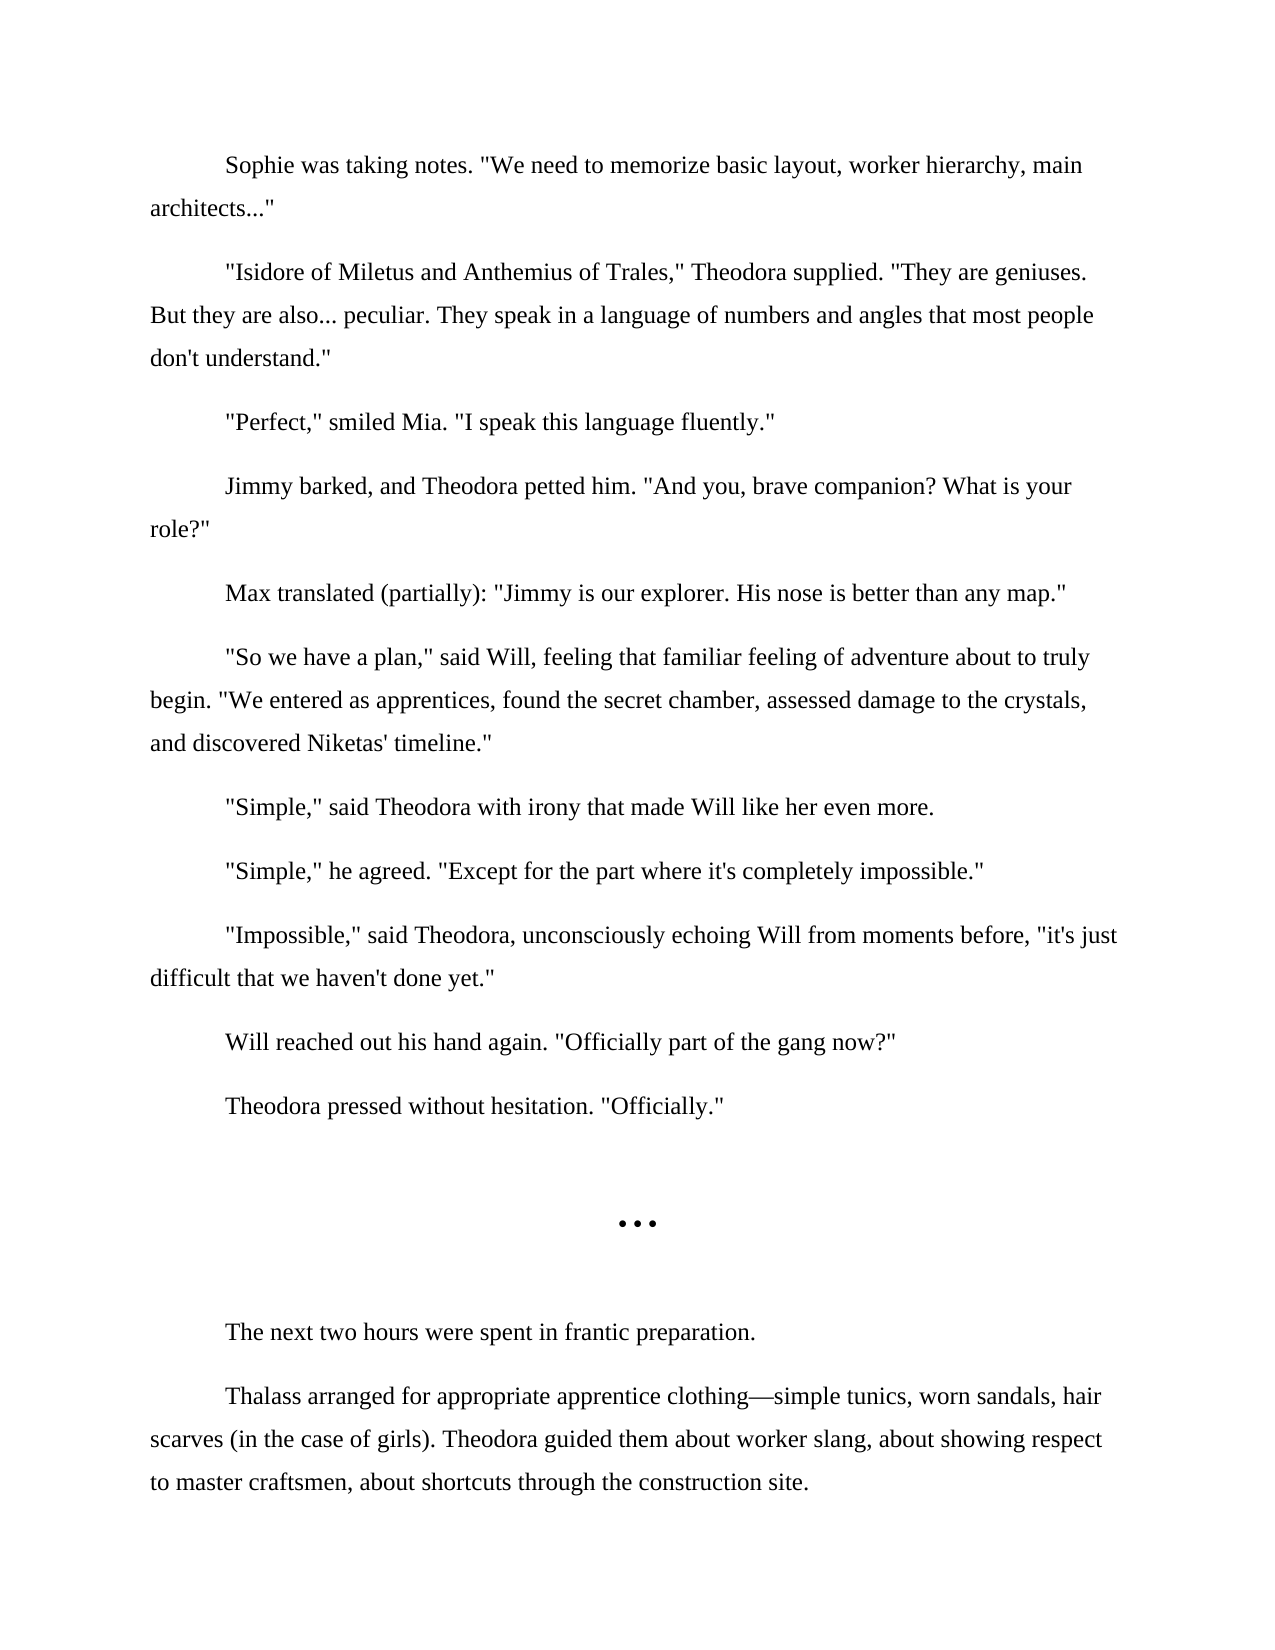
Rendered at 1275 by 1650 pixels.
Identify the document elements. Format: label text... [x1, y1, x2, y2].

text "Simple," said Theodora with irony that made Will like her even more. [150, 792, 1125, 821]
text Sophie was taking notes. "We need to memorize basic layout, worker hierarchy, main architects..." [150, 150, 1125, 222]
text "Perfect," smiled Mia. "I speak this language fluently." [150, 407, 1125, 436]
text Thalass arranged for appropriate apprentice clothing—simple tunics, worn sandals, hair scarves (in the case of girls). Theodora guided them about worker slang, about showing respect to master craftsmen, about shortcuts through the construction site. [150, 1381, 1125, 1496]
text The next two hours were spent in frantic preparation. [150, 1317, 1125, 1346]
text "Simple," he agreed. "Except for the part where it's completely impossible." [150, 856, 1125, 885]
text Jimmy barked, and Theodora petted him. "And you, brave companion? What is your role?" [150, 471, 1125, 543]
text "Impossible," said Theodora, unconsciously echoing Will from moments before, "it's just difficult that we haven't done yet." [150, 920, 1125, 992]
text • • • [150, 1209, 1125, 1238]
text Theodora pressed without hesitation. "Officially." [150, 1091, 1125, 1120]
text "So we have a plan," said Will, feeling that familiar feeling of adventure about to truly begin. "We entered as apprentices, found the secret chamber, assessed damage to the crystals, and discovered Niketas' timeline." [150, 642, 1125, 757]
text Max translated (partially): "Jimmy is our explorer. His nose is better than any map." [150, 578, 1125, 607]
text "Isidore of Miletus and Anthemius of Trales," Theodora supplied. "They are geniuses. But they are also... peculiar. They speak in a language of numbers and angles that most people don't understand." [150, 257, 1125, 372]
text Will reached out his hand again. "Officially part of the gang now?" [150, 1027, 1125, 1056]
